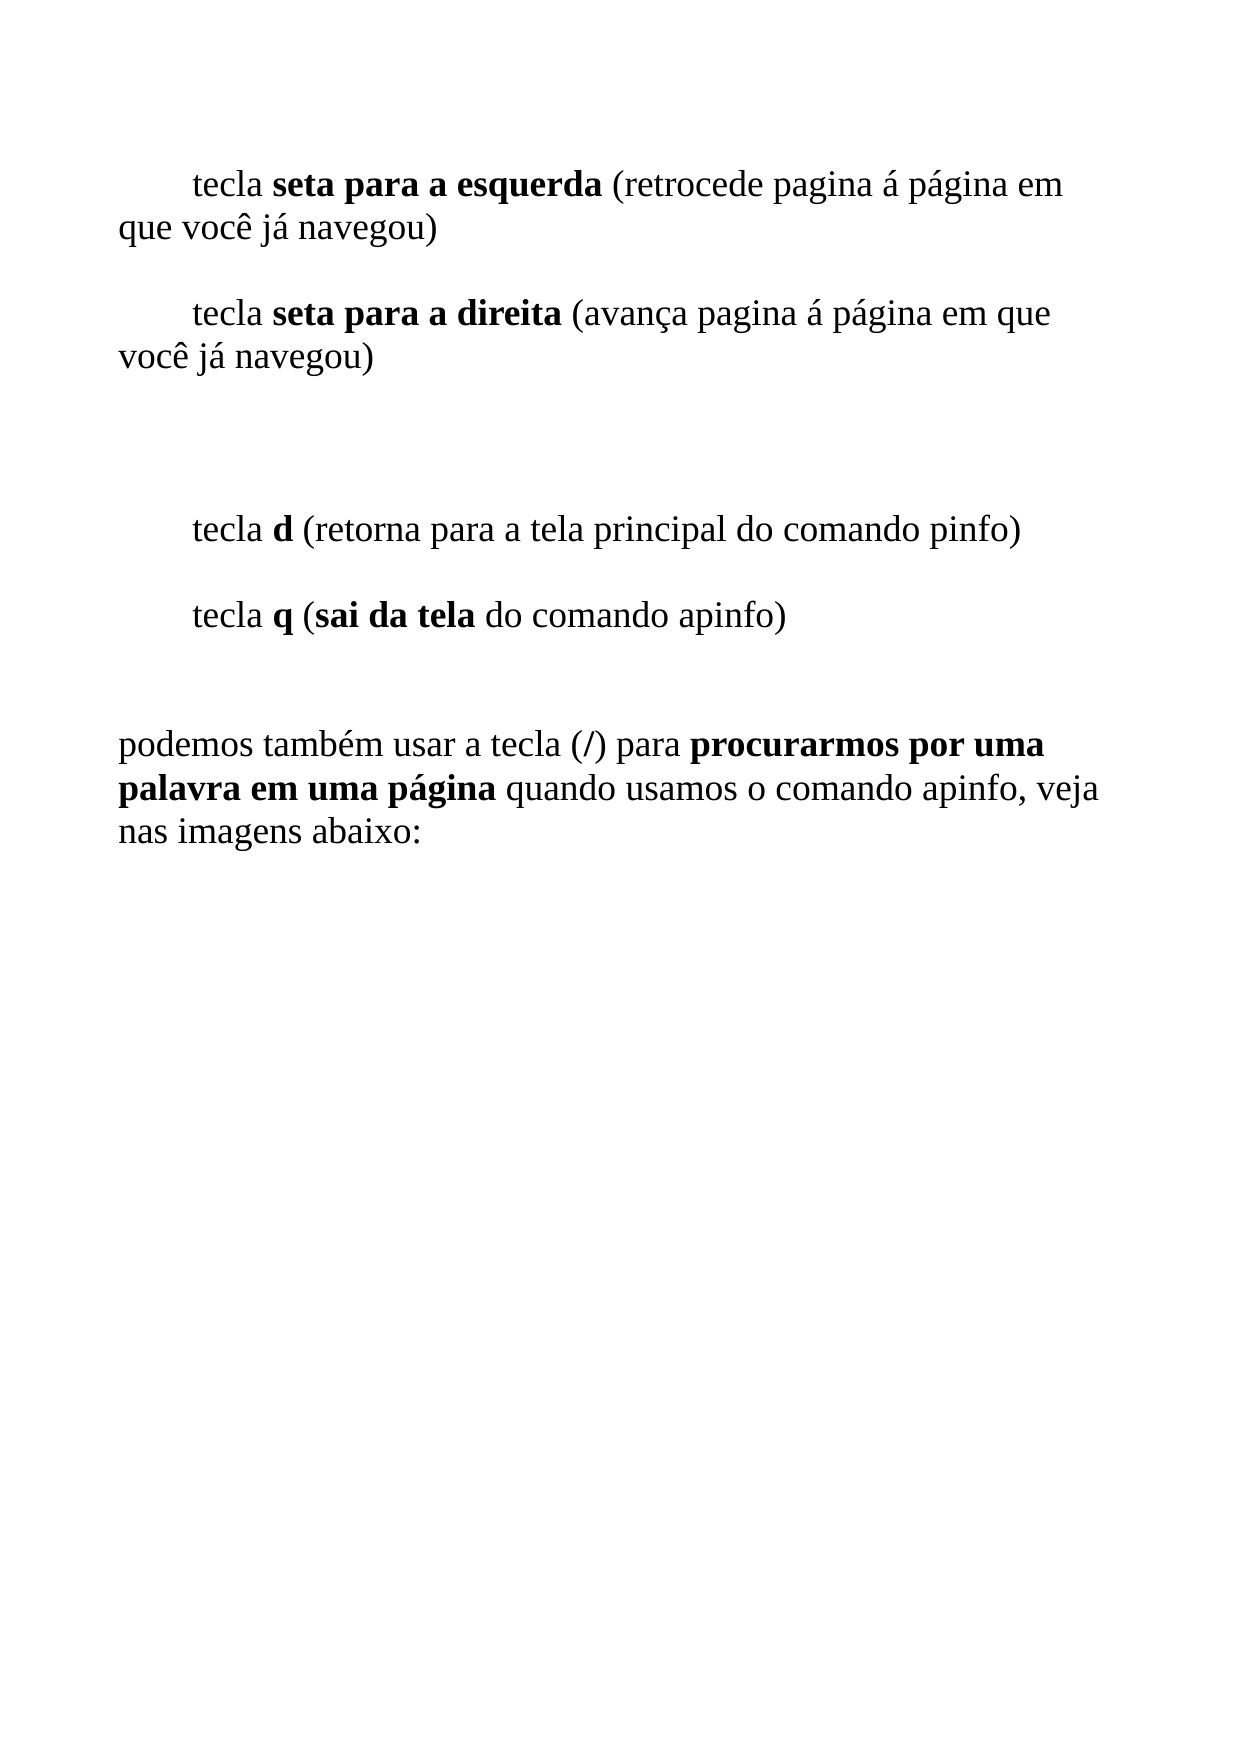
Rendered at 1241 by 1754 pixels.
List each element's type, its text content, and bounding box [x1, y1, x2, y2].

text podemos também usar a tecla (/) para procurarmos por uma palavra em uma página quando usamos o comando apinfo, veja nas imagens abaixo: [118, 722, 1122, 851]
text tecla seta para a esquerda (retrocede pagina á página em que você já navegou) [118, 161, 1122, 247]
text tecla q (sai da tela do comando apinfo) [118, 592, 1122, 636]
text tecla seta para a direita (avança pagina á página em que você já navegou) [118, 291, 1122, 377]
text tecla d (retorna para a tela principal do comando pinfo) [118, 506, 1122, 549]
